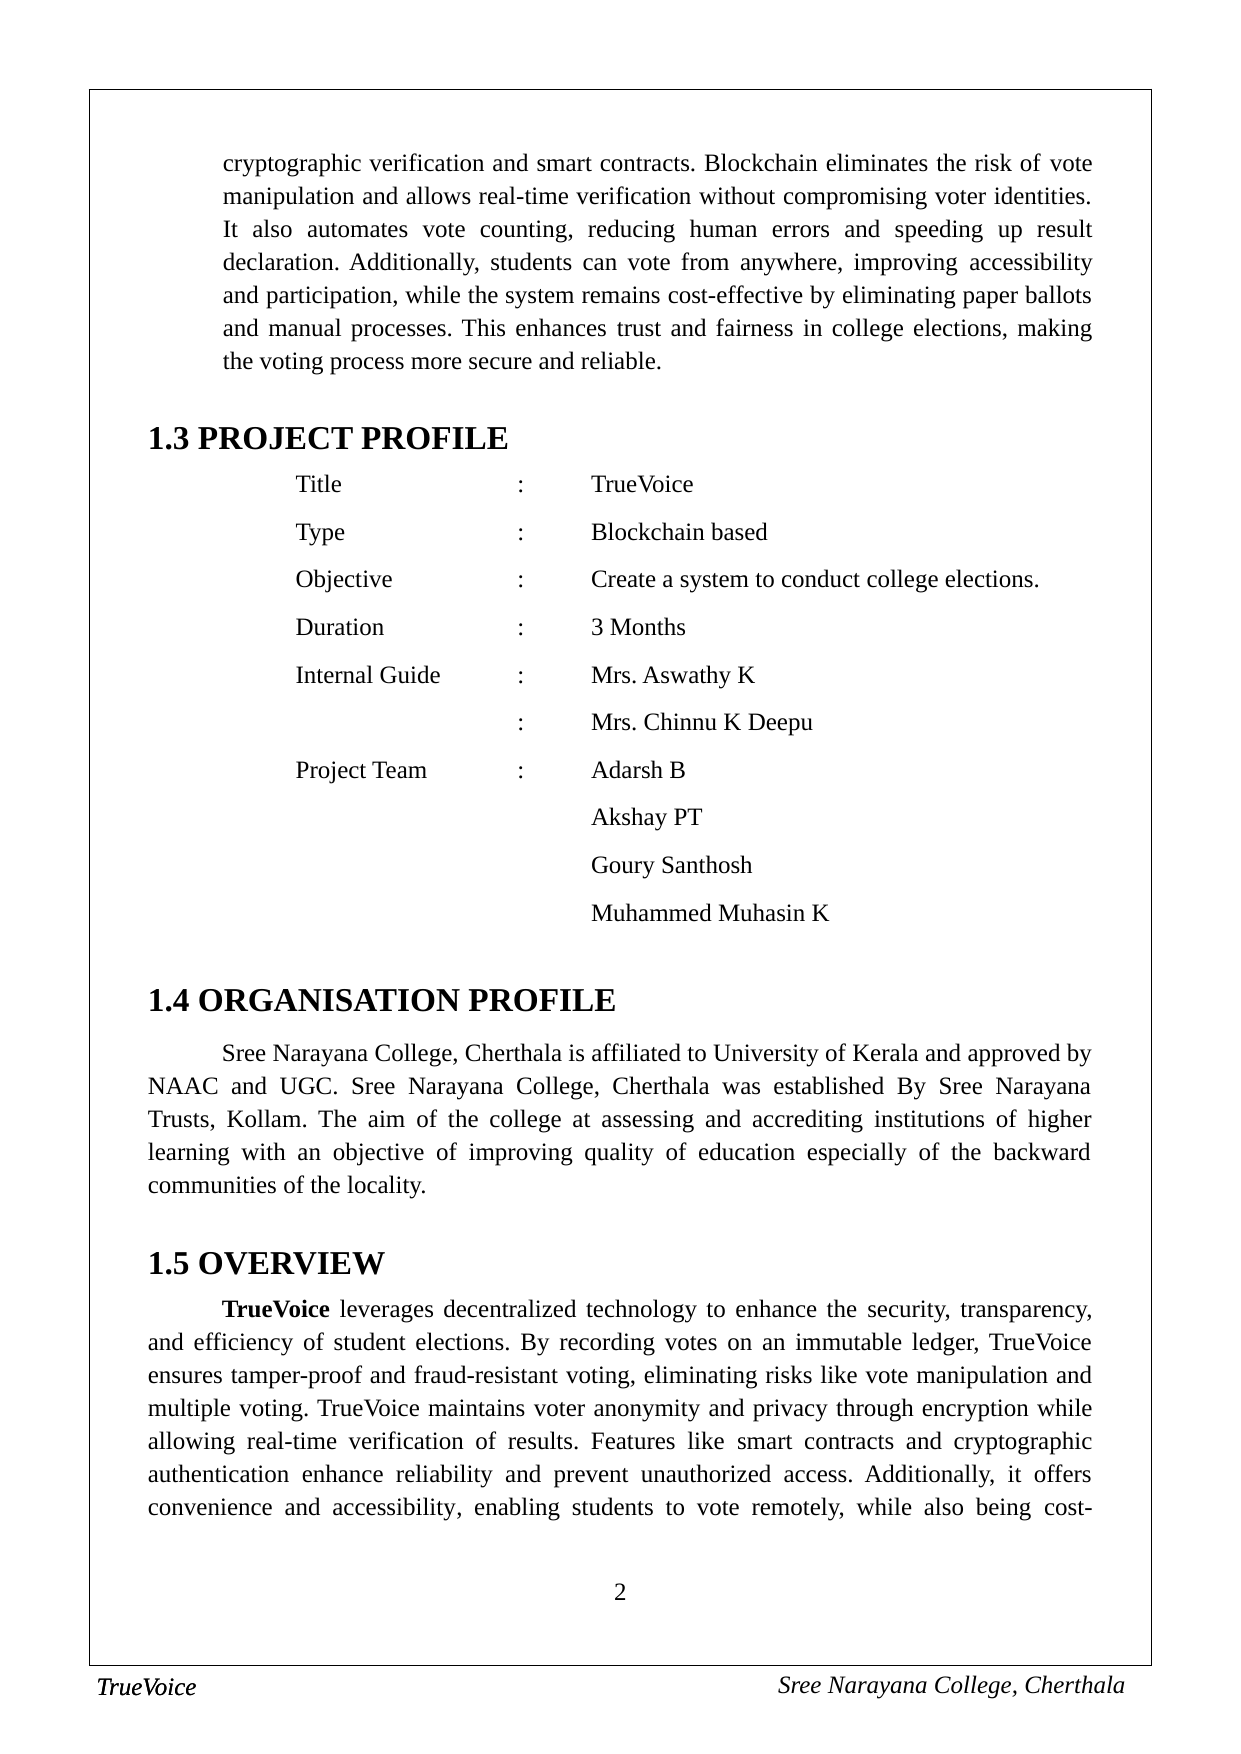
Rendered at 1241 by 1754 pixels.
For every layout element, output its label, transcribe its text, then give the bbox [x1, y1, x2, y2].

subtitle 1.3 PROJECT PROFILE [148, 418, 1092, 457]
text Objective : Create a system to conduct college elections. [148, 564, 1092, 593]
text Akshay PT [148, 802, 1092, 831]
text Project Team : Adarsh B [148, 755, 1092, 784]
text TrueVoice leverages decentralized technology to enhance the security, transparency, and efficiency of student elections. By recording votes on an immutable ledger, TrueVoice ensures tamper-proof and fraud-resistant voting, eliminating risks like vote manipulation and multiple voting. TrueVoice maintains voter anonymity and privacy through encryption while allowing real-time verification of results. Features like smart contracts and cryptographic authentication enhance reliability and prevent unauthorized access. Additionally, it offers convenience and accessibility, enabling students to vote remotely, while also being cost- [148, 1294, 1092, 1521]
text Goury Santhosh [148, 850, 1092, 879]
text Duration : 3 Months [148, 612, 1092, 641]
text Type : Blockchain based [148, 517, 1092, 546]
text Title : TrueVoice [148, 469, 1092, 498]
text 1.4 ORGANISATION PROFILE [148, 945, 1092, 1018]
text Sree Narayana College, Cherthala is affiliated to University of Kerala and approved by NAAC and UGC. Sree Narayana College, Cherthala was established By Sree Narayana Trusts, Kollam. The aim of the college at assessing and accrediting institutions of higher learning with an objective of improving quality of education especially of the backward communities of the locality. [148, 1038, 1092, 1199]
text Internal Guide : Mrs. Aswathy K [148, 660, 1092, 688]
subtitle 1.5 OVERVIEW [148, 1243, 1092, 1281]
text : Mrs. Chinnu K Deepu [148, 707, 1092, 736]
list cryptographic verification and smart contracts. Blockchain eliminates the risk of vote manipulation and allows real-time verification without compromising voter identities. It also automates vote counting, reducing human errors and speeding up result declaration. Additionally, students can vote from anywhere, improving accessibility and participation, while the system remains cost-effective by eliminating paper ballots and manual processes. This enhances trust and fairness in college elections, making the voting process more secure and reliable. [185, 148, 1092, 374]
text Muhammed Muhasin K [148, 898, 1092, 926]
